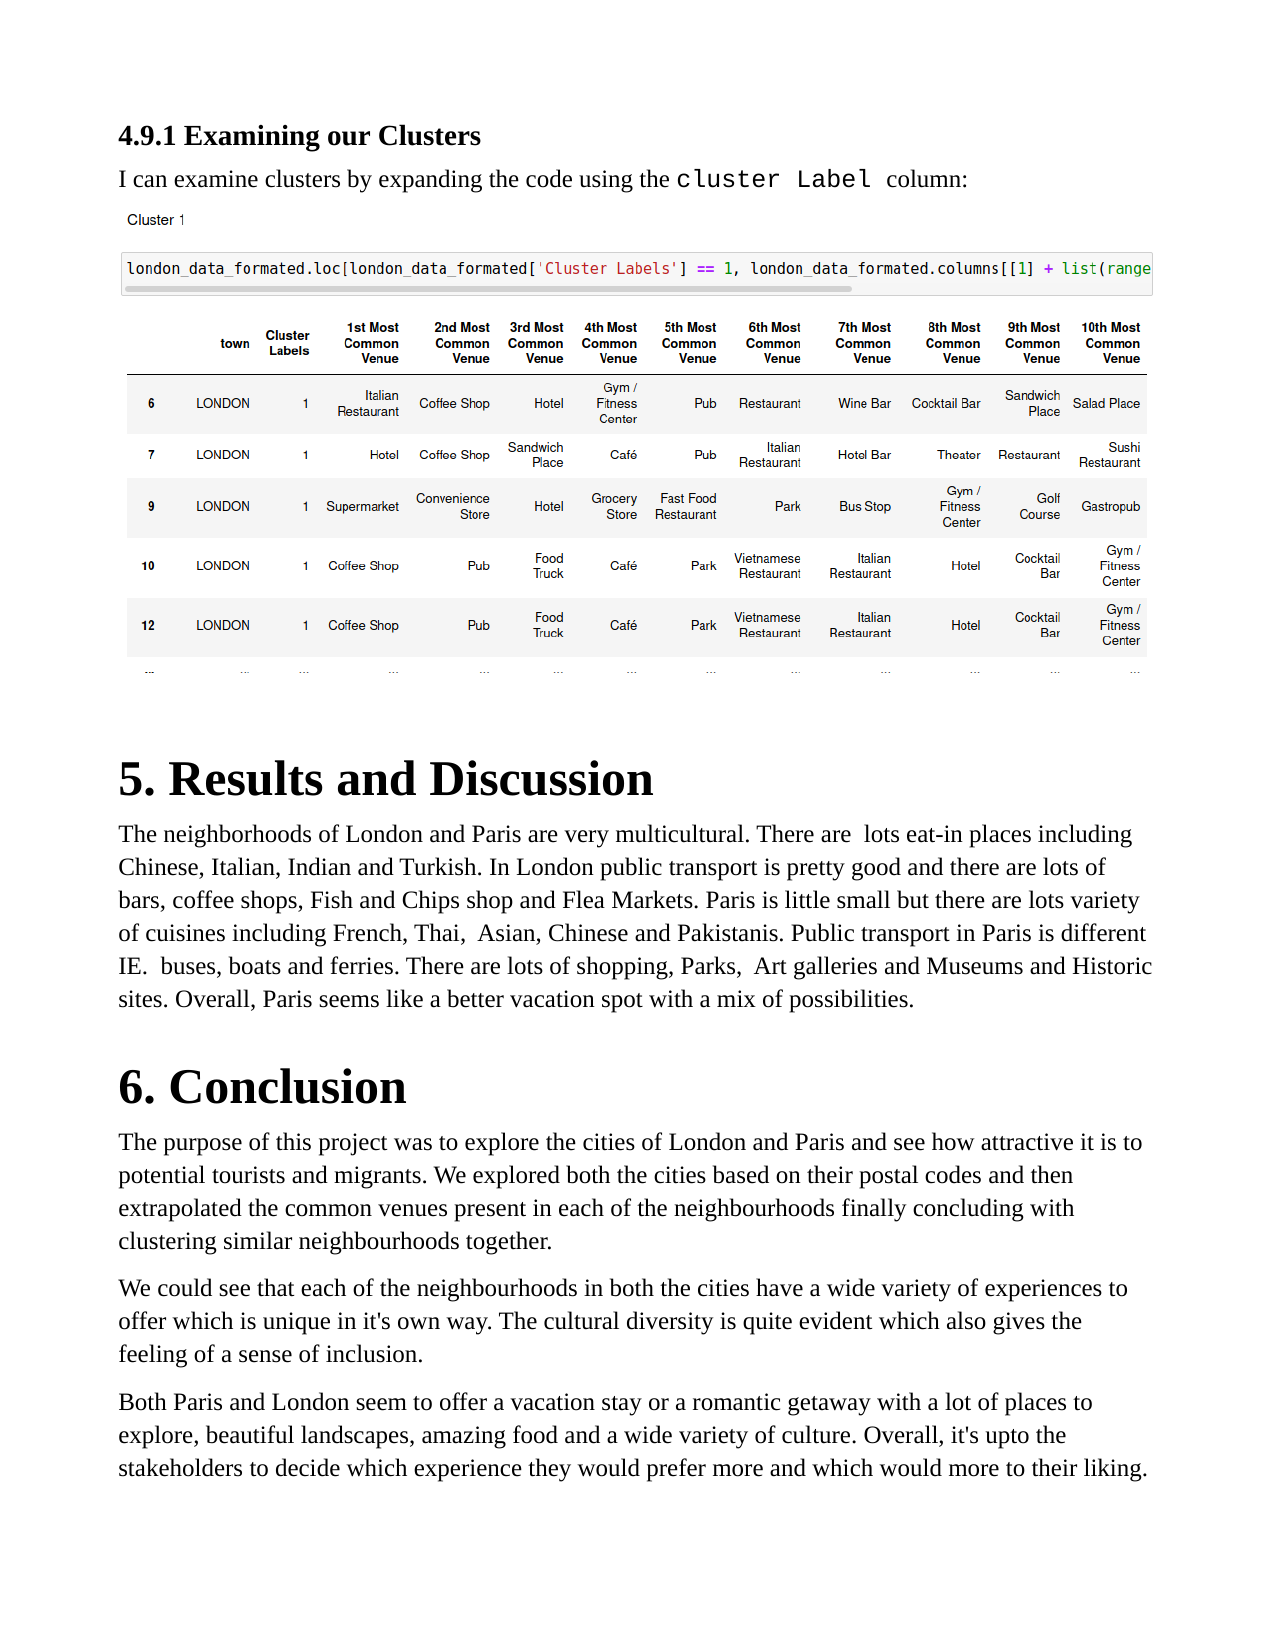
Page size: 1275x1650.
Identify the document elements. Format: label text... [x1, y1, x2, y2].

text The neighborhoods of London and Paris are very multicultural. There are lots eat-in places including Chinese, Italian, Indian and Turkish. In London public transport is pretty good and there are lots of bars, coffee shops, Fish and Chips shop and Flea Markets. Paris is little small but there are lots variety of cuisines including French, Thai, Asian, Chinese and Pakistanis. Public transport in Paris is different IE. buses, boats and ferries. There are lots of shopping, Parks, Art galleries and Museums and Historic sites. Overall, Paris seems like a better vacation spot with a mix of possibilities. [118, 819, 1157, 1013]
subtitle 6. Conclusion [118, 1057, 1157, 1114]
text Both Paris and London seem to offer a vacation stay or a romantic getaway with a lot of places to explore, beautiful landscapes, amazing food and a wide variety of culture. Overall, it's upto the stakeholders to decide which experience they would prefer more and which would more to their liking. [118, 1387, 1157, 1482]
subtitle 4.9.1 Examining our Clusters [118, 118, 1157, 152]
text We could see that each of the neighbourhoods in both the cities have a wide variety of experiences to offer which is unique in it's own way. The cultural diversity is quite evident which also gives the feeling of a sense of inclusion. [118, 1273, 1157, 1368]
subtitle 5. Results and Discussion [118, 749, 1157, 807]
picture [118, 204, 1157, 673]
text The purpose of this project was to explore the cities of London and Paris and see how attractive it is to potential tourists and migrants. We explored both the cities based on their postal codes and then extrapolated the common venues present in each of the neighbourhoods finally concluding with clustering similar neighbourhoods together. [118, 1127, 1157, 1254]
text I can examine clusters by expanding the code using the cluster Label column: [118, 164, 1157, 195]
